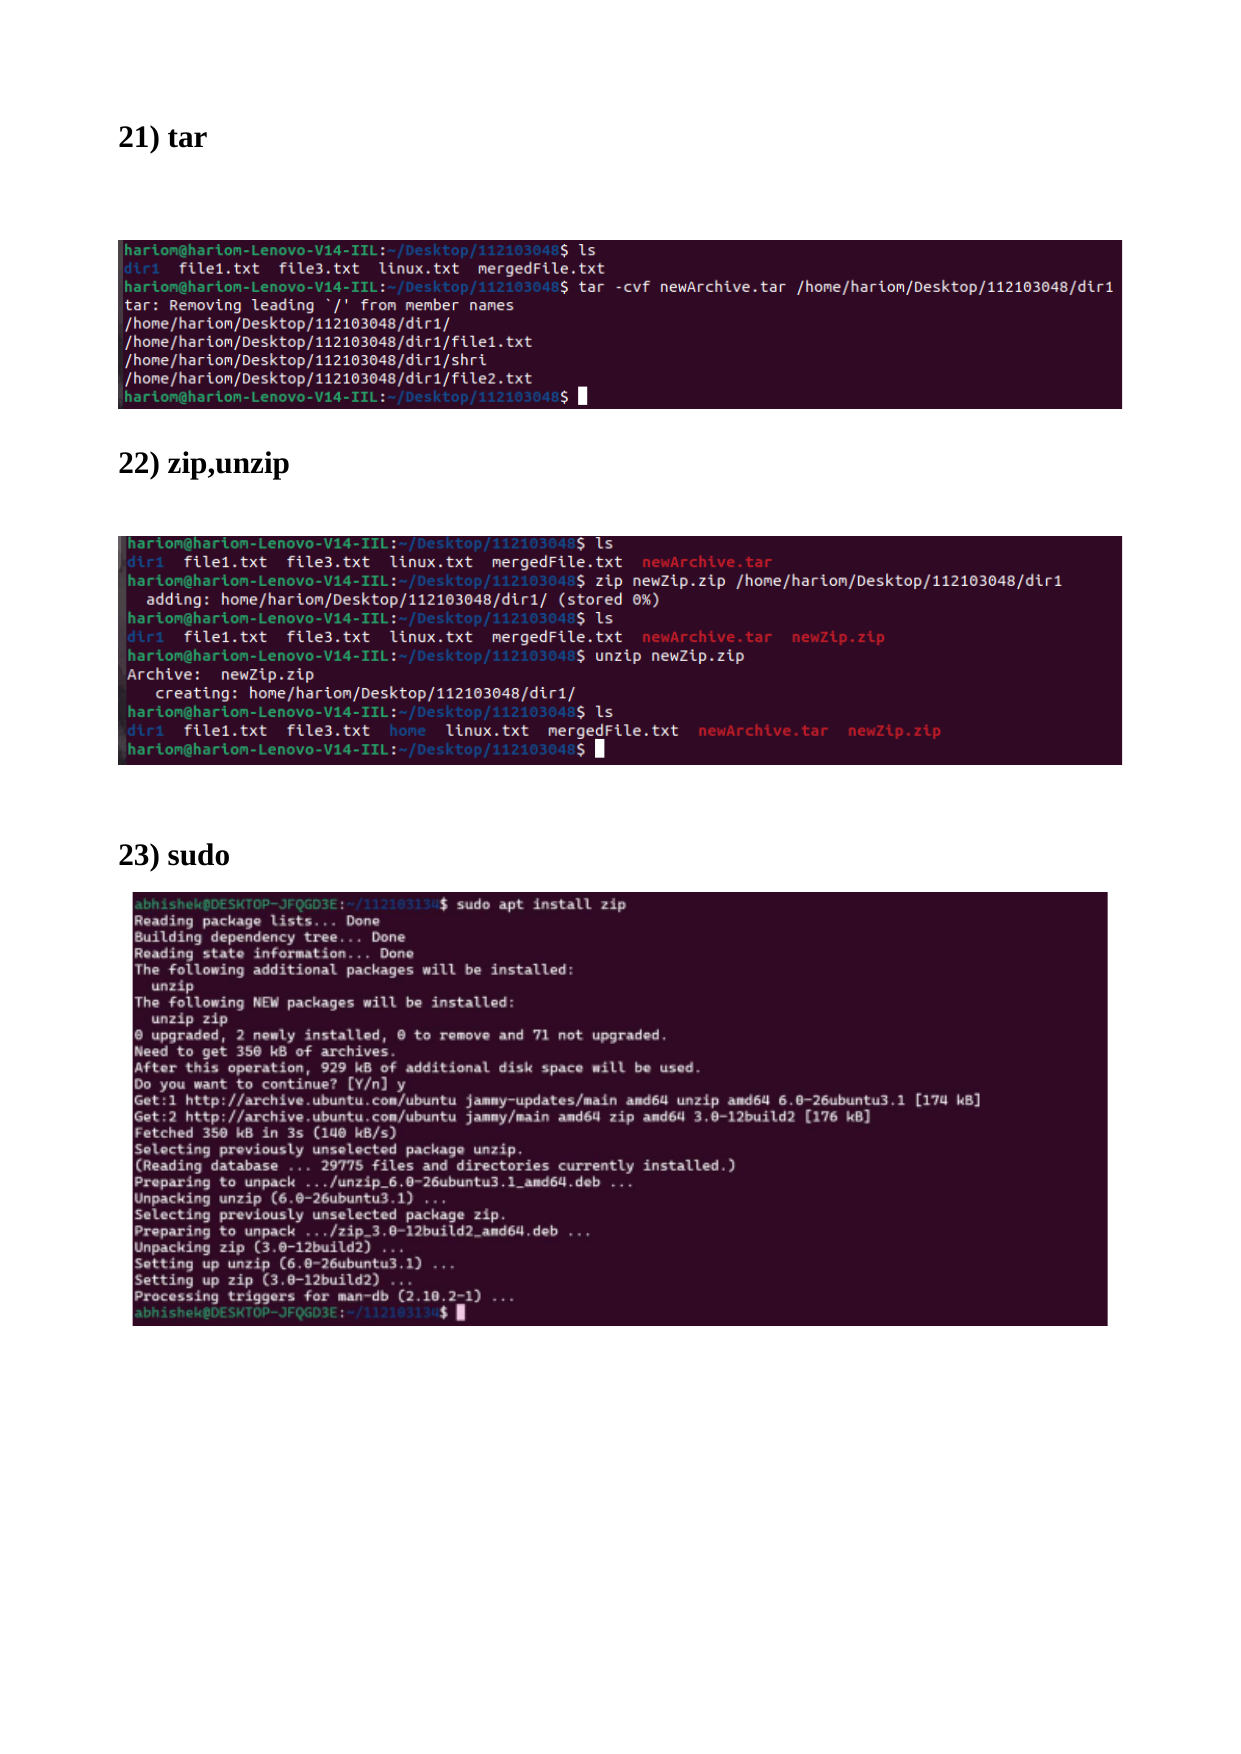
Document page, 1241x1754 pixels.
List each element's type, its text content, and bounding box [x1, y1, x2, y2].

picture [118, 536, 1123, 765]
text 22) zip,unzip [118, 444, 1122, 480]
text 21) tar [118, 118, 1122, 154]
text 23) sudo [118, 837, 1122, 873]
picture [132, 892, 1108, 1326]
picture [118, 240, 1123, 409]
